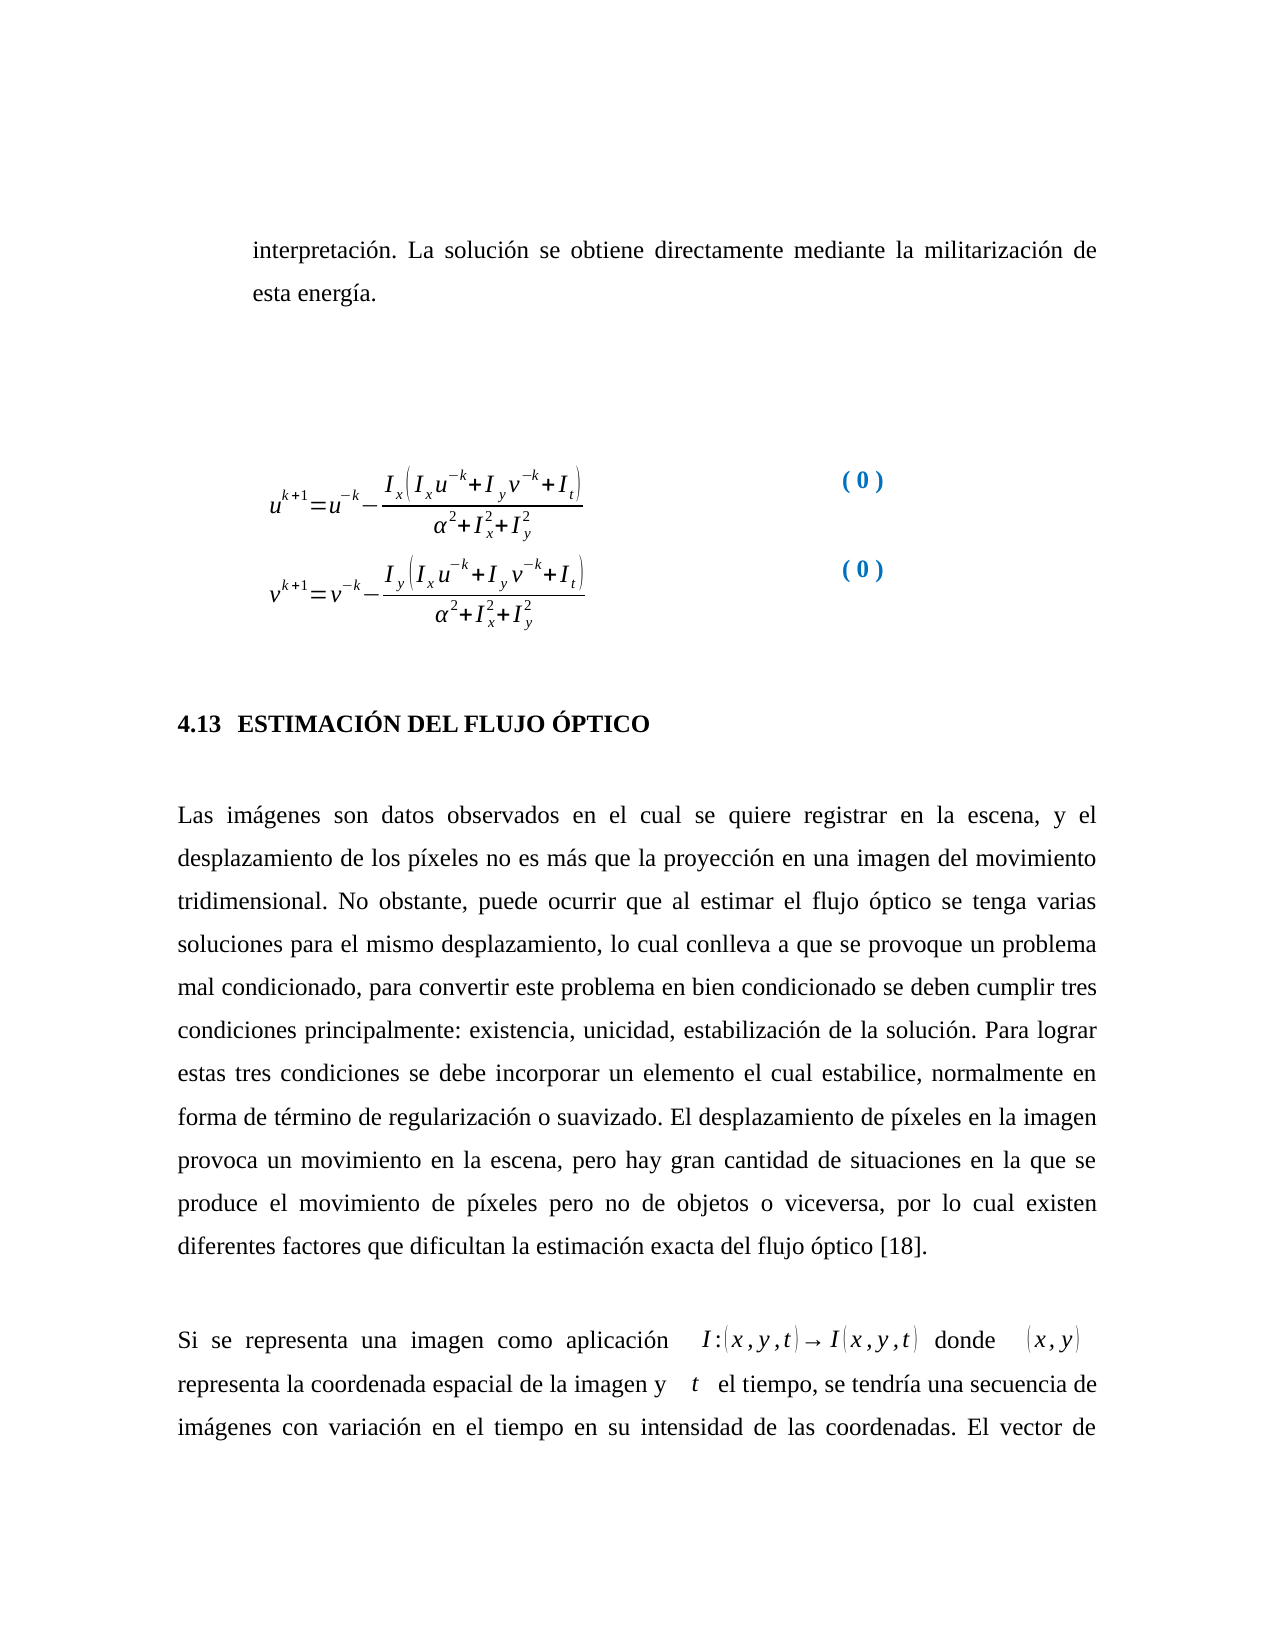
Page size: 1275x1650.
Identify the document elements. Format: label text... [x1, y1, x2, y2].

list interpretación. La solución se obtiene directamente mediante la militarización de esta energía. [215, 235, 1098, 307]
subtitle ESTIMACIÓN DEL FLUJO ÓPTICO [177, 709, 1098, 738]
table_cell [165, 554, 756, 631]
table_header ( 0 ) [756, 465, 1128, 554]
table_header [165, 465, 756, 554]
table_cell ( 0 ) [756, 554, 1128, 631]
text Si se representa una imagen como aplicación donde representa la coordenada espacial de la imagen y el tiempo, se tendría una secuencia de imágenes con variación en el tiempo en su intensidad de las coordenadas. El vector de desplazamiento se define como función y representa el movimiento horizontal y vertical de los píxeles a través de la secuencia de imágenes. Se suele suponer que alguna propiedad presente en la imagen no varía a lo largo del tiempo, se representa como [3][4][5][6][7][8]: [177, 1324, 1098, 1441]
text Las imágenes son datos observados en el cual se quiere registrar en la escena, y el desplazamiento de los píxeles no es más que la proyección en una imagen del movimiento tridimensional. No obstante, puede ocurrir que al estimar el flujo óptico se tenga varias soluciones para el mismo desplazamiento, lo cual conlleva a que se provoque un problema mal condicionado, para convertir este problema en bien condicionado se deben cumplir tres condiciones principalmente: existencia, unicidad, estabilización de la solución. Para lograr estas tres condiciones se debe incorporar un elemento el cual estabilice, normalmente en forma de término de regularización o suavizado. El desplazamiento de píxeles en la imagen provoca un movimiento en la escena, pero hay gran cantidad de situaciones en la que se produce el movimiento de píxeles pero no de objetos o viceversa, por lo cual existen diferentes factores que dificultan la estimación exacta del flujo óptico [18]. [177, 800, 1098, 1260]
